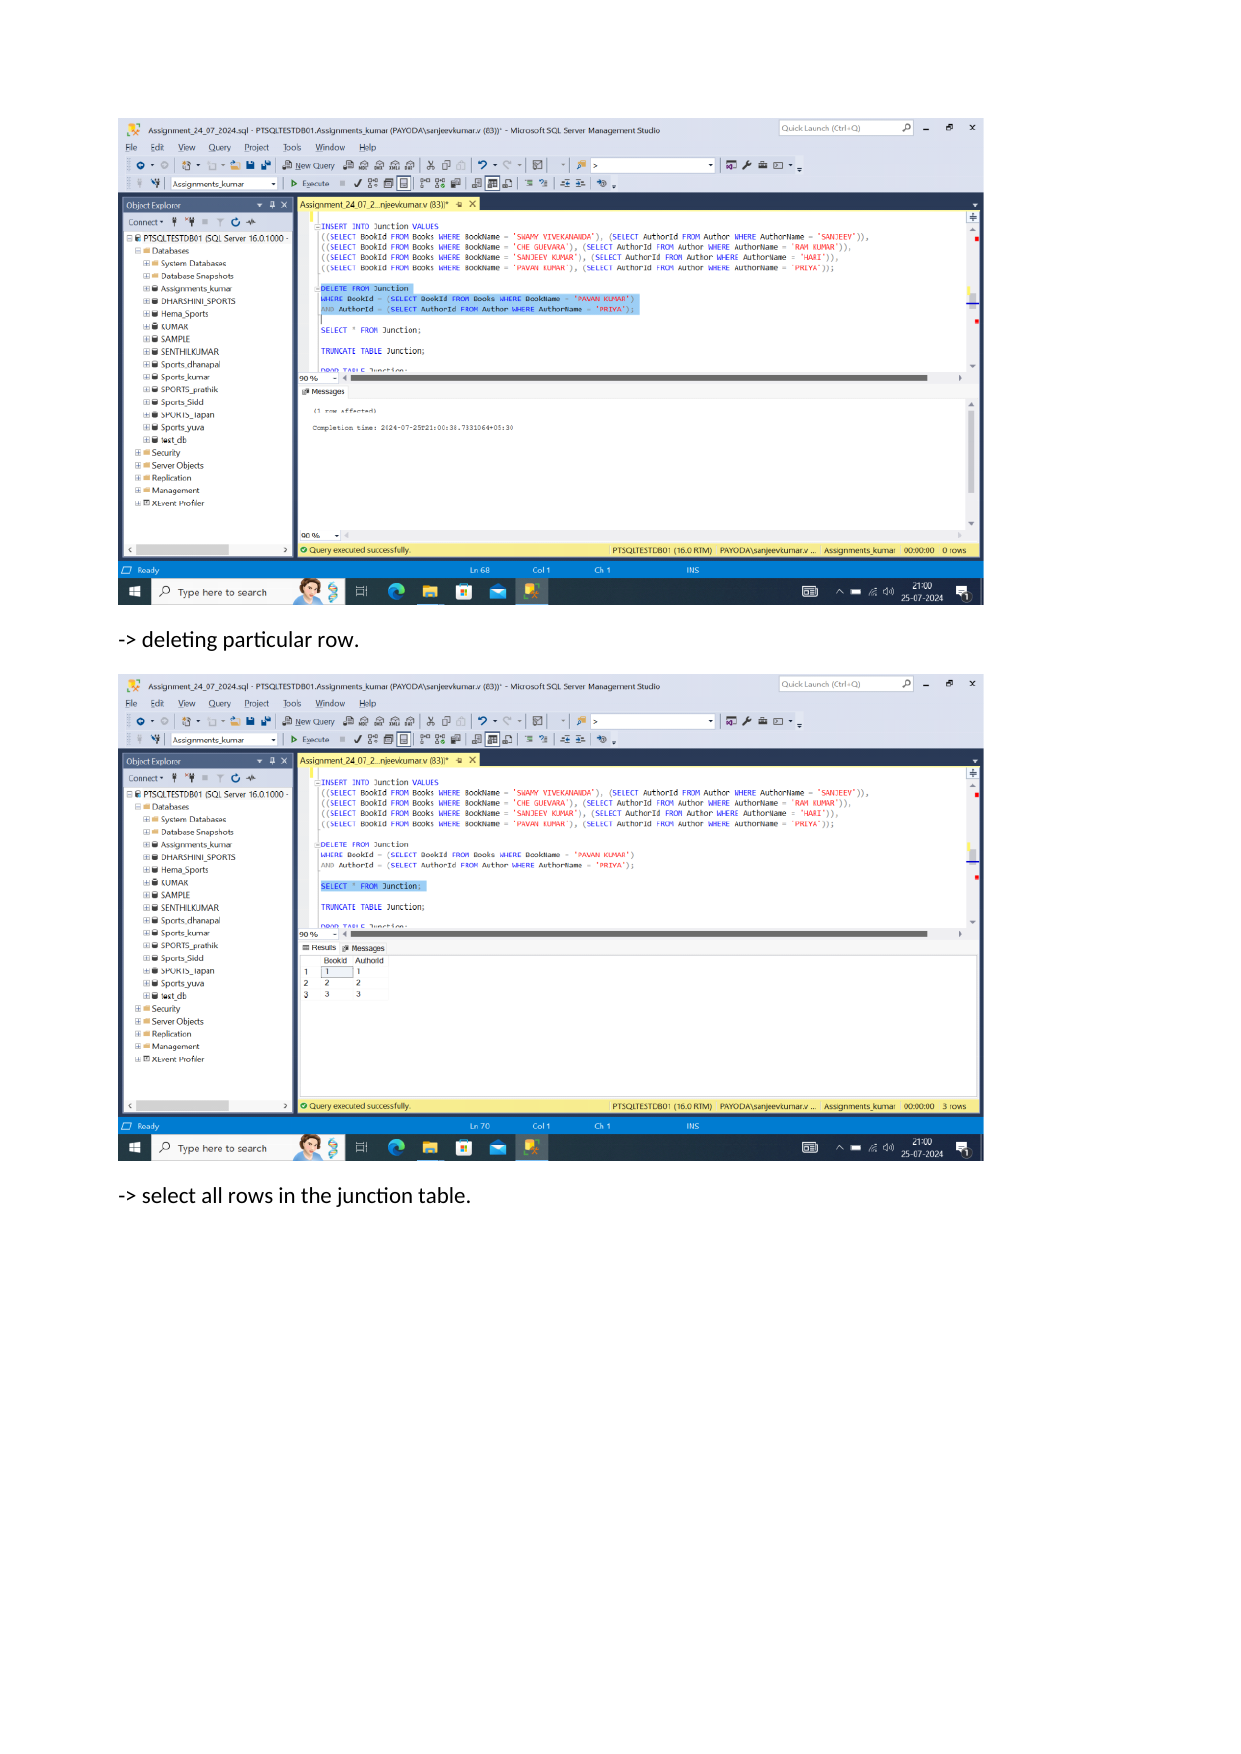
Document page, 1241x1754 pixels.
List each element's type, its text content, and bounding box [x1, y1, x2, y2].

text -> deleting particular row. [118, 625, 1122, 653]
text -> select all rows in the junction table. [118, 1182, 1122, 1209]
